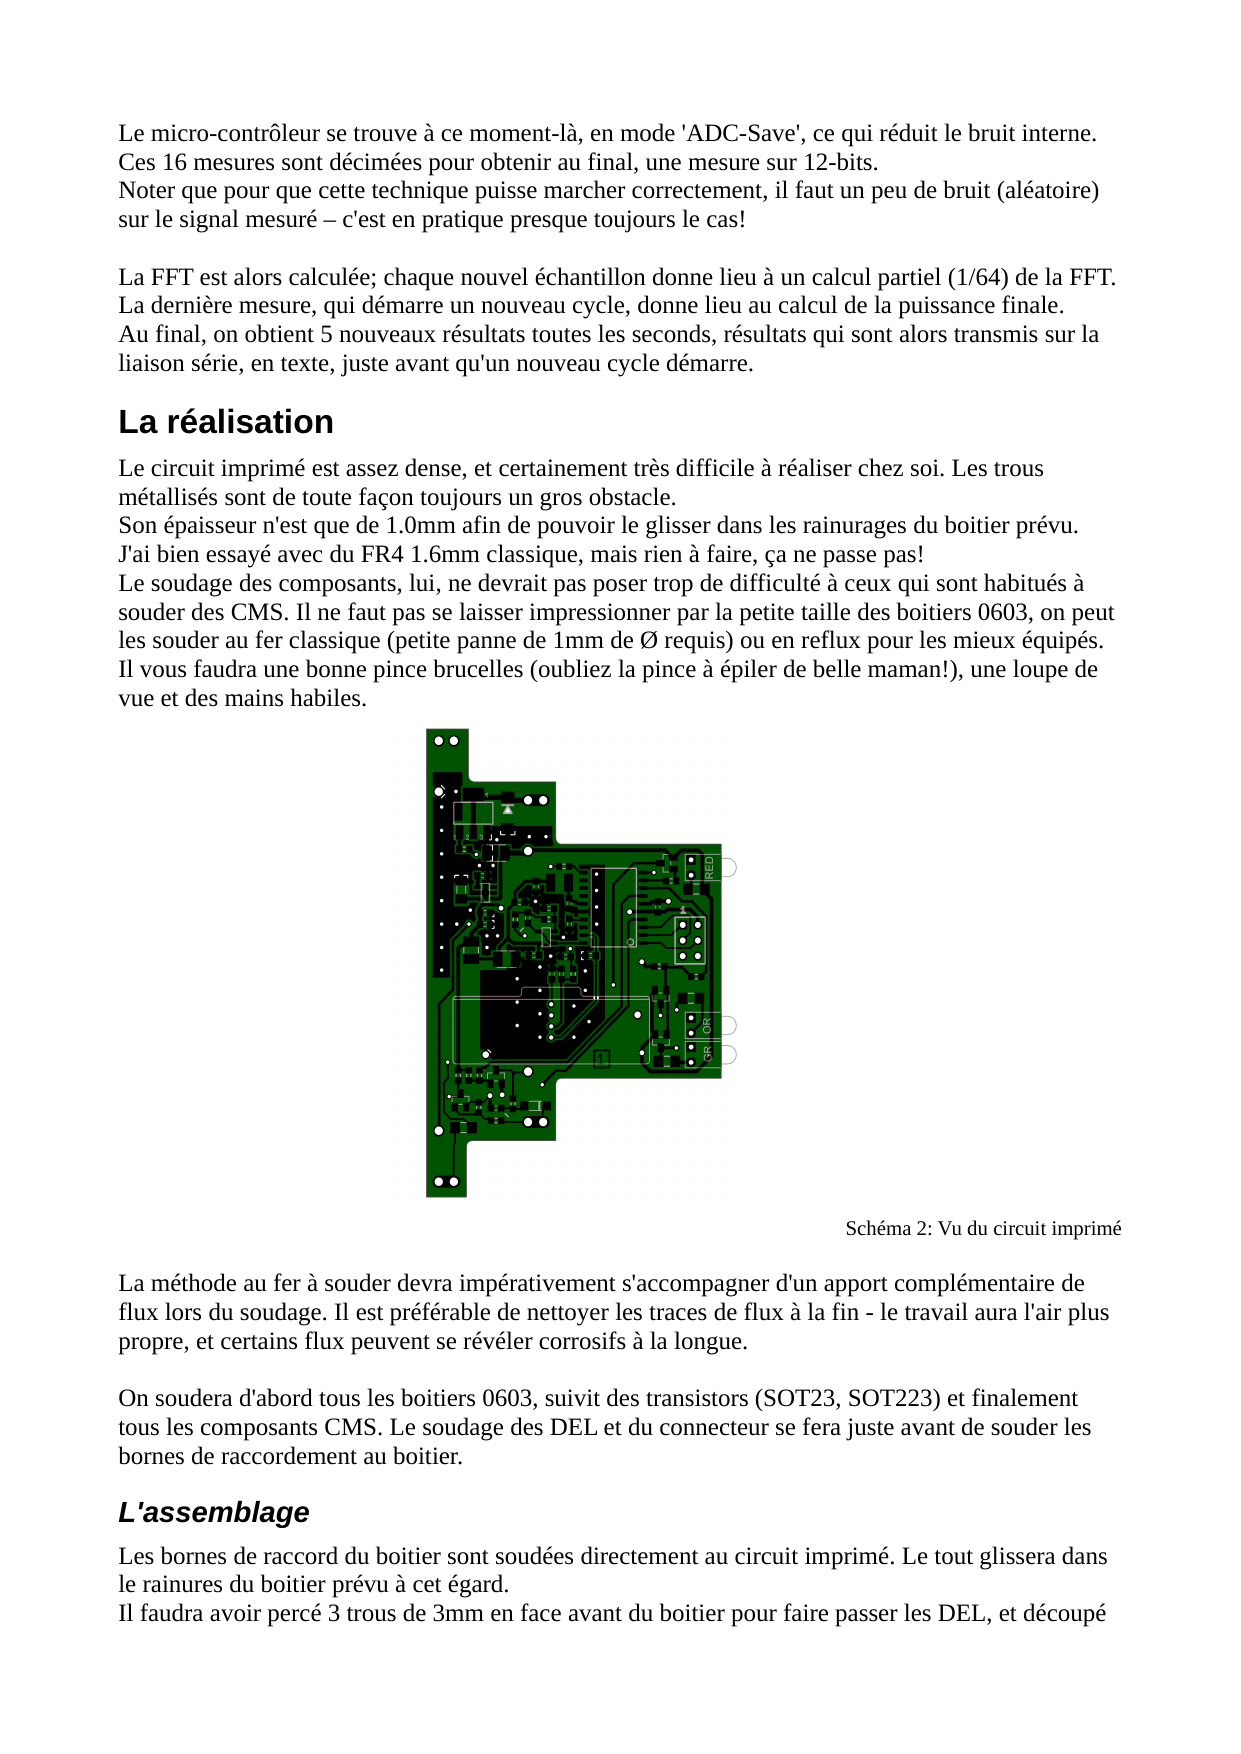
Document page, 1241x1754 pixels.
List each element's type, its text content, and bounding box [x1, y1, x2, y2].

text Le circuit imprimé est assez dense, et certainement très difficile à réaliser chez soi. Les trous métallisés sont de toute façon toujours un gros obstacle. [118, 453, 1122, 511]
text Ces 16 mesures sont décimées pour obtenir au final, une mesure sur 12-bits. [118, 147, 1122, 176]
text Au final, on obtient 5 nouveaux résultats toutes les seconds, résultats qui sont alors transmis sur la liaison série, en texte, juste avant qu'un nouveau cycle démarre. [118, 319, 1122, 377]
text Il faudra avoir percé 3 trous de 3mm en face avant du boitier pour faire passer les DEL, et découpé [118, 1598, 1122, 1627]
text On soudera d'abord tous les boitiers 0603, suivit des transistors (SOT23, SOT223) et finalement tous les composants CMS. Le soudage des DEL et du connecteur se fera juste avant de souder les bornes de raccordement au boitier. [118, 1383, 1122, 1470]
text Il vous faudra une bonne pince brucelles (oubliez la pince à épiler de belle maman!), une loupe de vue et des mains habiles. [118, 654, 1122, 712]
text Le micro-contrôleur se trouve à ce moment-là, en mode 'ADC-Save', ce qui réduit le bruit interne. [118, 118, 1122, 147]
text J'ai bien essayé avec du FR4 1.6mm classique, mais rien à faire, ça ne passe pas! [118, 539, 1122, 568]
subtitle La réalisation [118, 402, 1122, 441]
subtitle L'assemblage [118, 1495, 1122, 1528]
text Schéma 2: Vu du circuit imprimé [118, 712, 1122, 1240]
text Son épaisseur n'est que de 1.0mm afin de pouvoir le glisser dans les rainurages du boitier prévu. [118, 511, 1122, 539]
text La méthode au fer à souder devra impérativement s'accompagner d'un apport complémentaire de flux lors du soudage. Il est préférable de nettoyer les traces de flux à la fin - le travail aura l'air plus propre, et certains flux peuvent se révéler corrosifs à la longue. [118, 1268, 1122, 1355]
text Le soudage des composants, lui, ne devrait pas poser trop de difficulté à ceux qui sont habitués à souder des CMS. Il ne faut pas se laisser impressionner par la petite taille des boitiers 0603, on peut les souder au fer classique (petite panne de 1mm de Ø requis) ou en reflux pour les mieux équipés. [118, 568, 1122, 654]
text La FFT est alors calculée; chaque nouvel échantillon donne lieu à un calcul partiel (1/64) de la FFT. La dernière mesure, qui démarre un nouveau cycle, donne lieu au calcul de la puissance finale. [118, 262, 1122, 319]
text Noter que pour que cette technique puisse marcher correctement, il faut un peu de bruit (aléatoire) sur le signal mesuré – c'est en pratique presque toujours le cas! [118, 176, 1122, 233]
text Les bornes de raccord du boitier sont soudées directement au circuit imprimé. Le tout glissera dans le rainures du boitier prévu à cet égard. [118, 1541, 1122, 1598]
